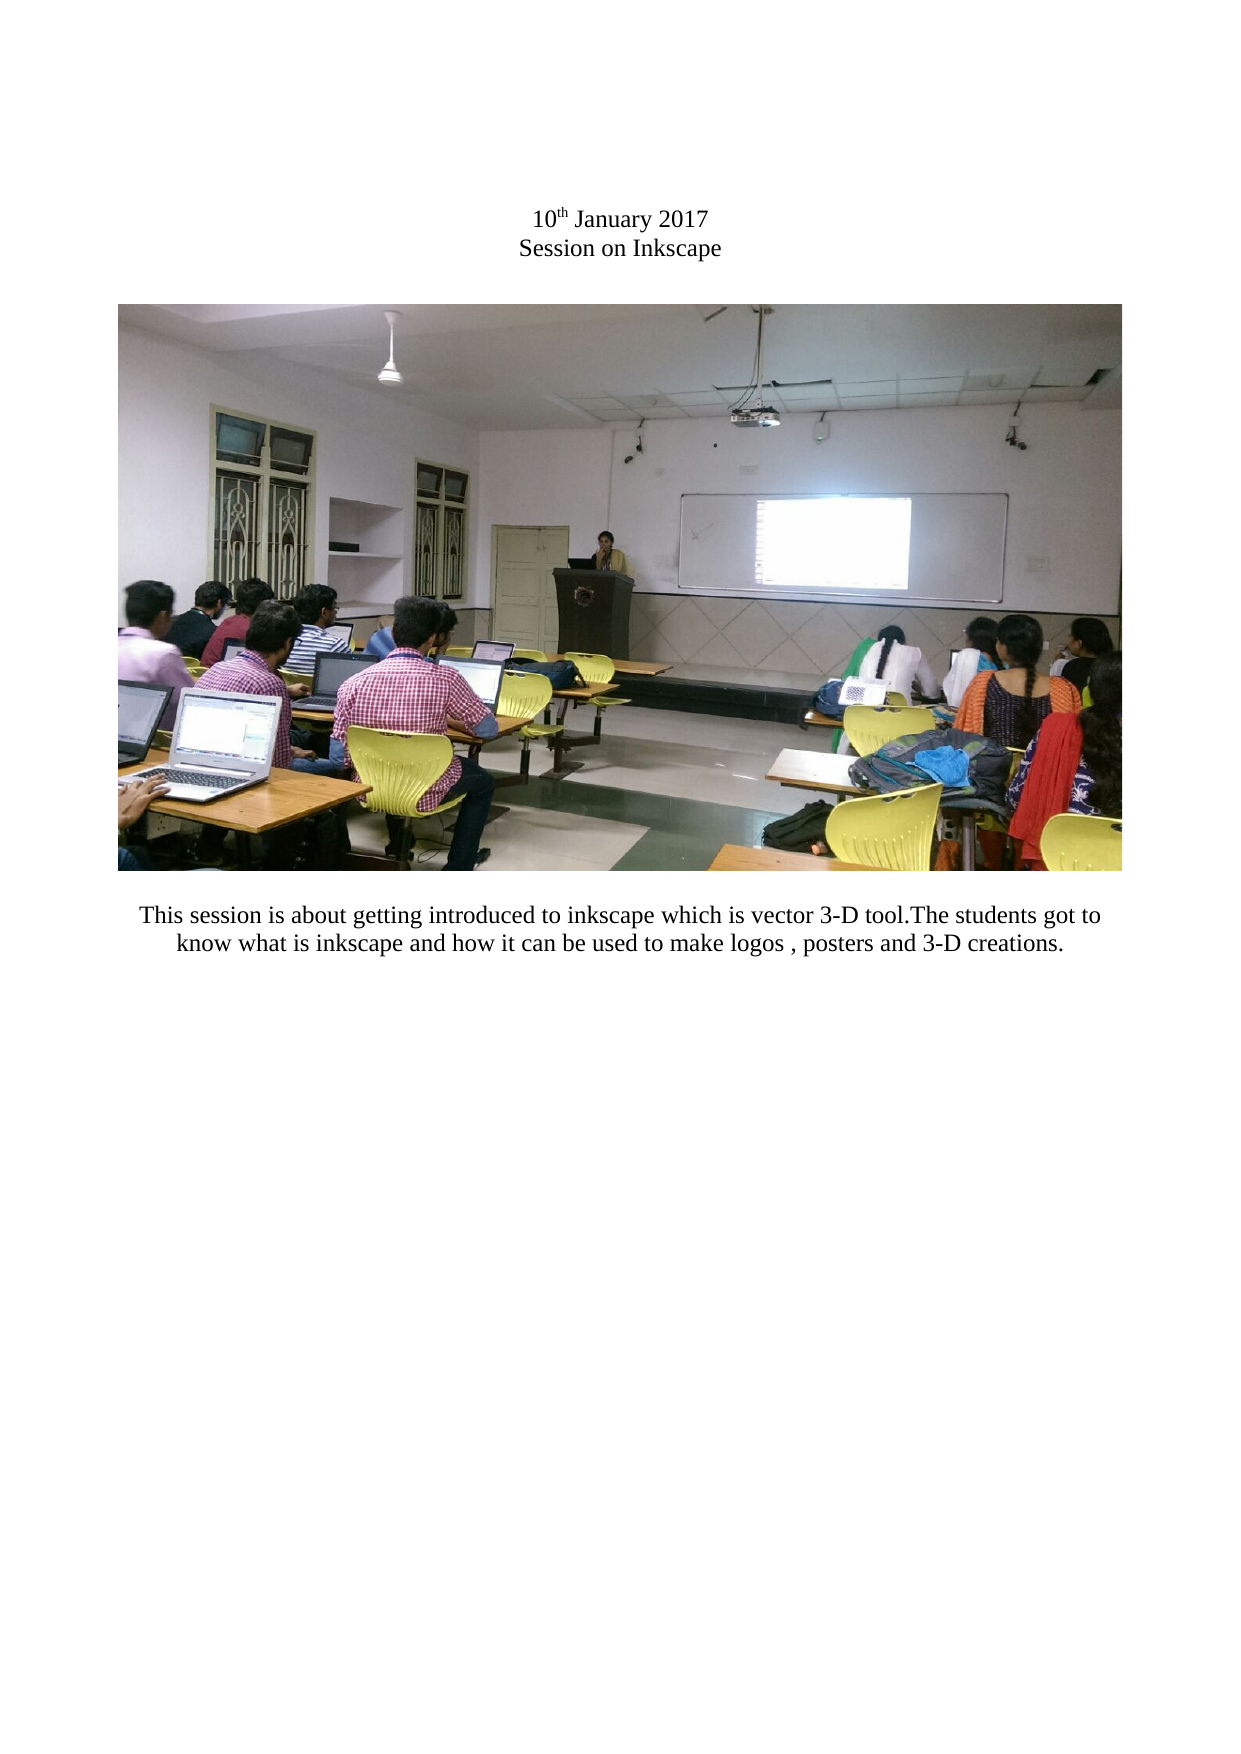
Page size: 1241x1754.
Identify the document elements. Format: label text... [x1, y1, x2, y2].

text Session on Inkscape [118, 233, 1122, 262]
picture [118, 304, 1123, 871]
text 10th January 2017 [118, 204, 1122, 233]
text This session is about getting introduced to inkscape which is vector 3-D tool.The students got to know what is inkscape and how it can be used to make logos , posters and 3-D creations. [118, 900, 1122, 957]
